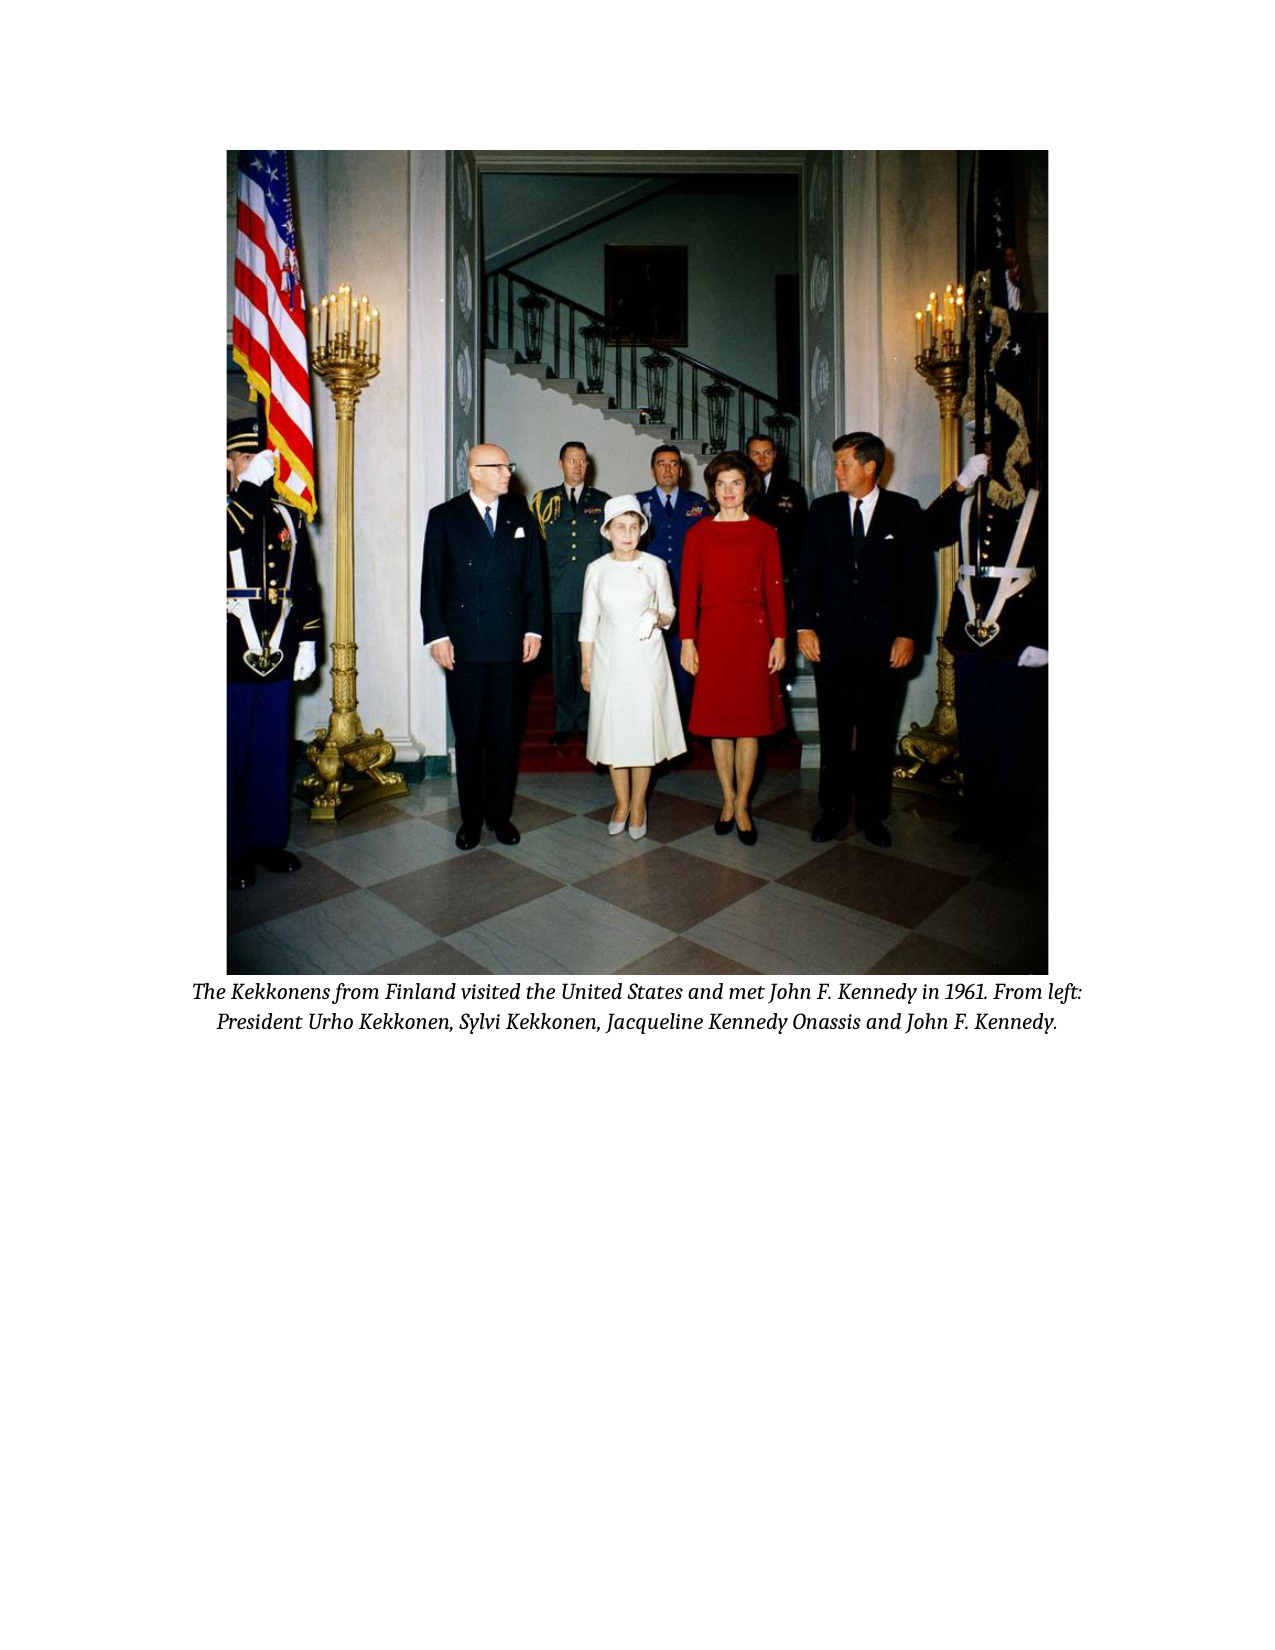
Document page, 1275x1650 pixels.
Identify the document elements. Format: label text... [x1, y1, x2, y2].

picture [226, 150, 1049, 975]
text The Kekkonens from Finland visited the United States and met John F. Kennedy in 1961. From left: President Urho Kekkonen, Sylvi Kekkonen, Jacqueline Kennedy Onassis and John F. Kennedy. [187, 150, 1087, 1035]
